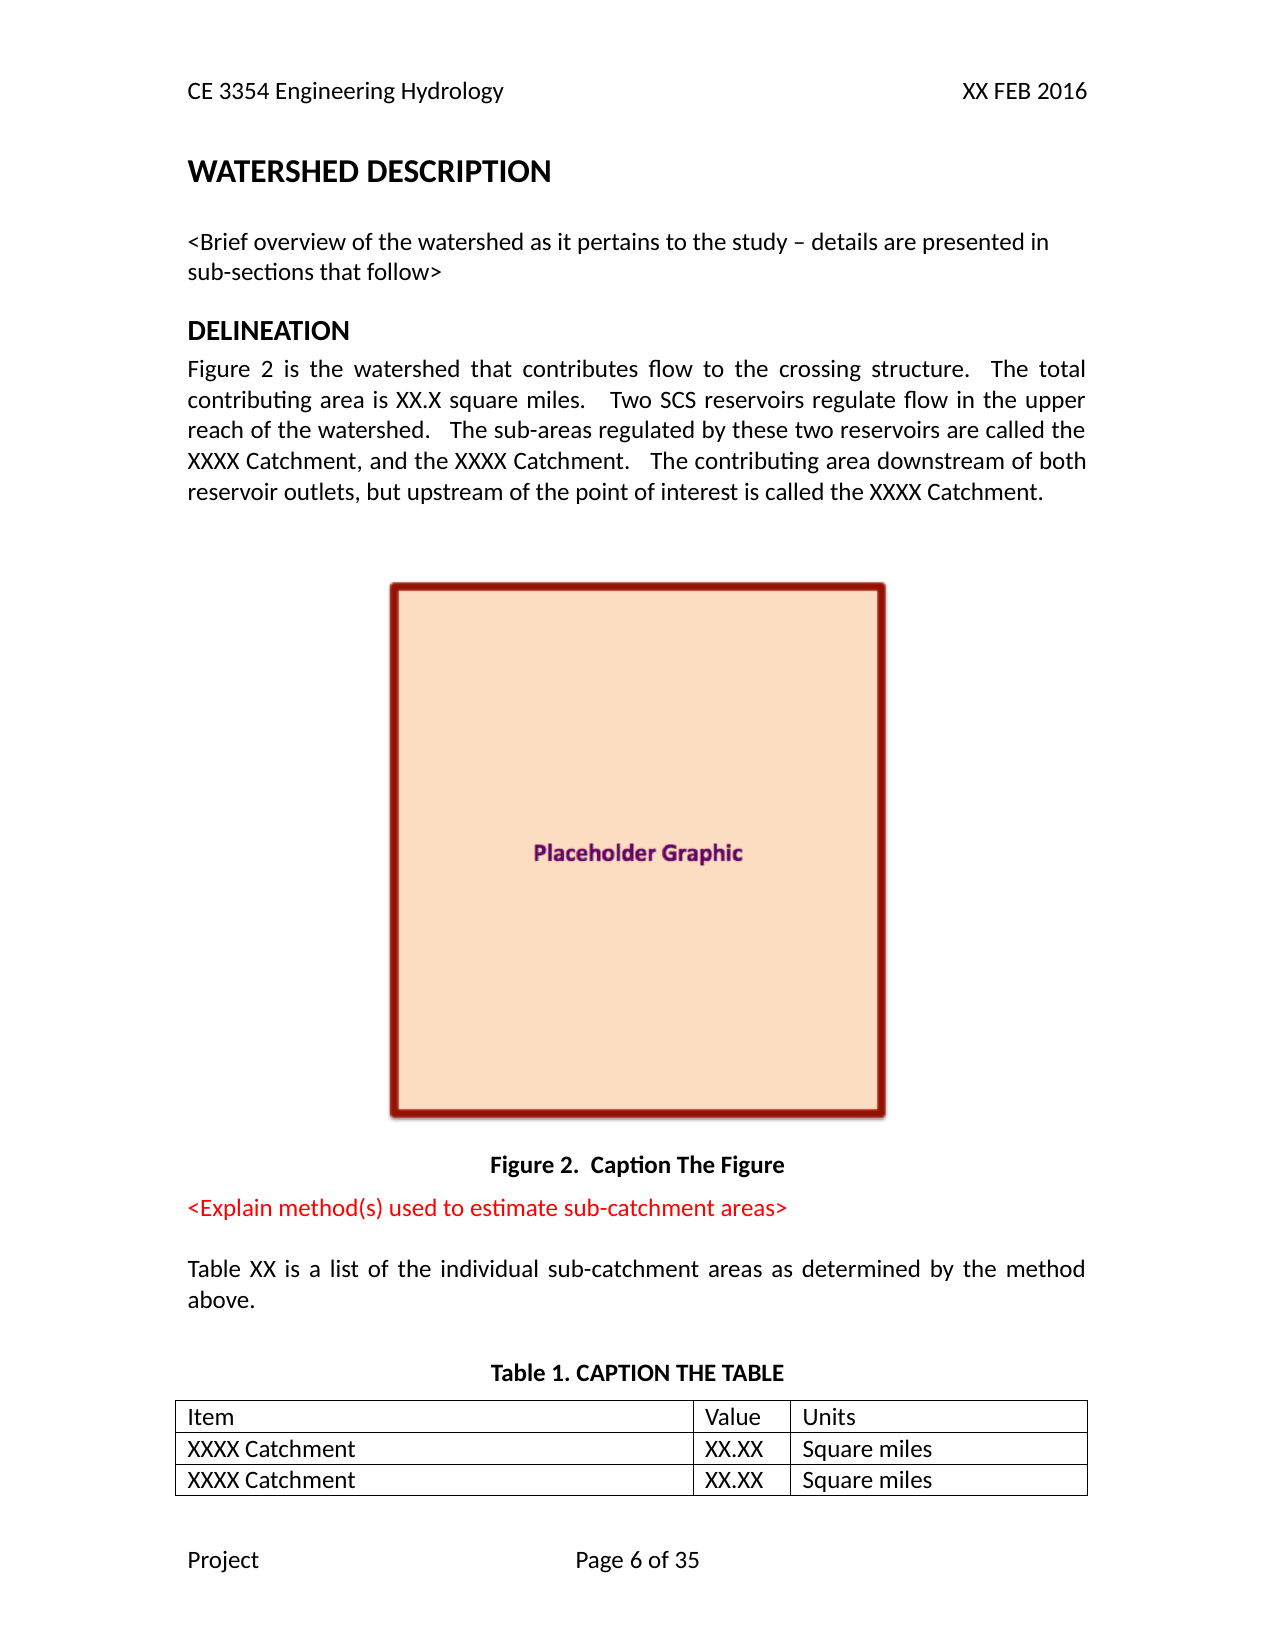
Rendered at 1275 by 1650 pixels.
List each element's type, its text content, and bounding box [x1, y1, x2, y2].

table_cell Square miles [791, 1433, 1087, 1463]
picture [370, 536, 903, 1135]
text Figure 2. Caption The Figure [187, 1149, 1087, 1180]
table_cell Square miles [791, 1465, 1087, 1495]
table_cell XXXX Catchment [176, 1433, 693, 1463]
table_header Item [176, 1401, 693, 1432]
table_header Value [694, 1401, 790, 1432]
table_cell XXXX Catchment [176, 1465, 693, 1495]
text <Explain method(s) used to estimate sub-catchment areas> [187, 1192, 1087, 1223]
table_header Units [791, 1401, 1087, 1432]
text Figure 2 is the watershed that contributes flow to the crossing structure. The total contributing area is XX.X square miles. Two SCS reservoirs regulate flow in the upper reach of the watershed. The sub-areas regulated by these two reservoirs are called the XXXX Catchment, and the XXXX Catchment. The contributing area downstream of both reservoir outlets, but upstream of the point of interest is called the XXXX Catchment. [187, 354, 1087, 506]
subtitle DELINEATION [187, 312, 1087, 347]
text Table XX is a list of the individual sub-catchment areas as determined by the method above. [187, 1253, 1087, 1314]
text <Brief overview of the watershed as it pertains to the study – details are presented in sub-sections that follow> [187, 226, 1087, 287]
table_cell XX.XX [694, 1465, 790, 1495]
text Table 1. CAPTION THE TABLE [187, 1357, 1087, 1388]
table_cell XX.XX [694, 1433, 790, 1463]
subtitle WATERSHED DESCRIPTION [187, 150, 1087, 191]
